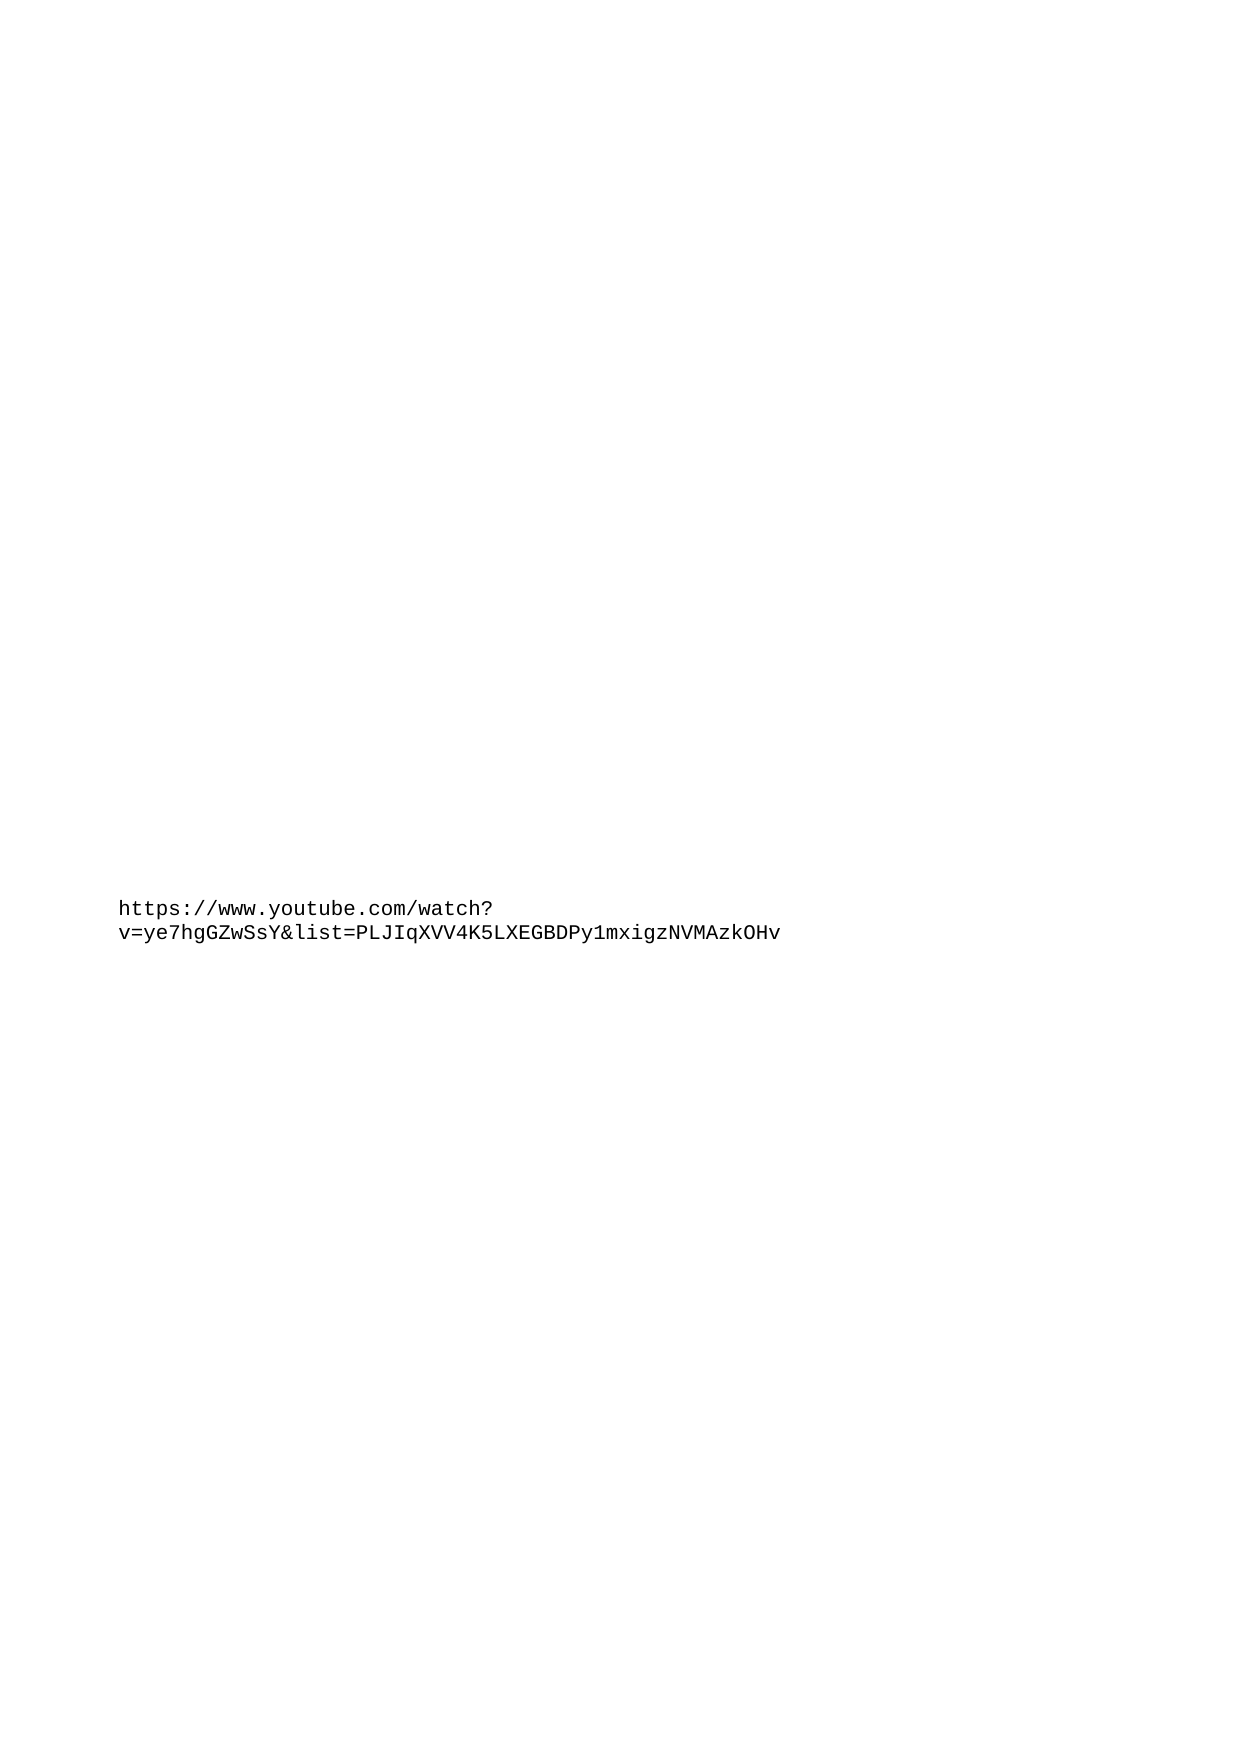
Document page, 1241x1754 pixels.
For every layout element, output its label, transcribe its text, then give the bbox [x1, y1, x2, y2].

text https://www.youtube.com/watch?v=ye7hgGZwSsY&list=PLJIqXVV4K5LXEGBDPy1mxigzNVMAzkOHv [118, 898, 1122, 946]
